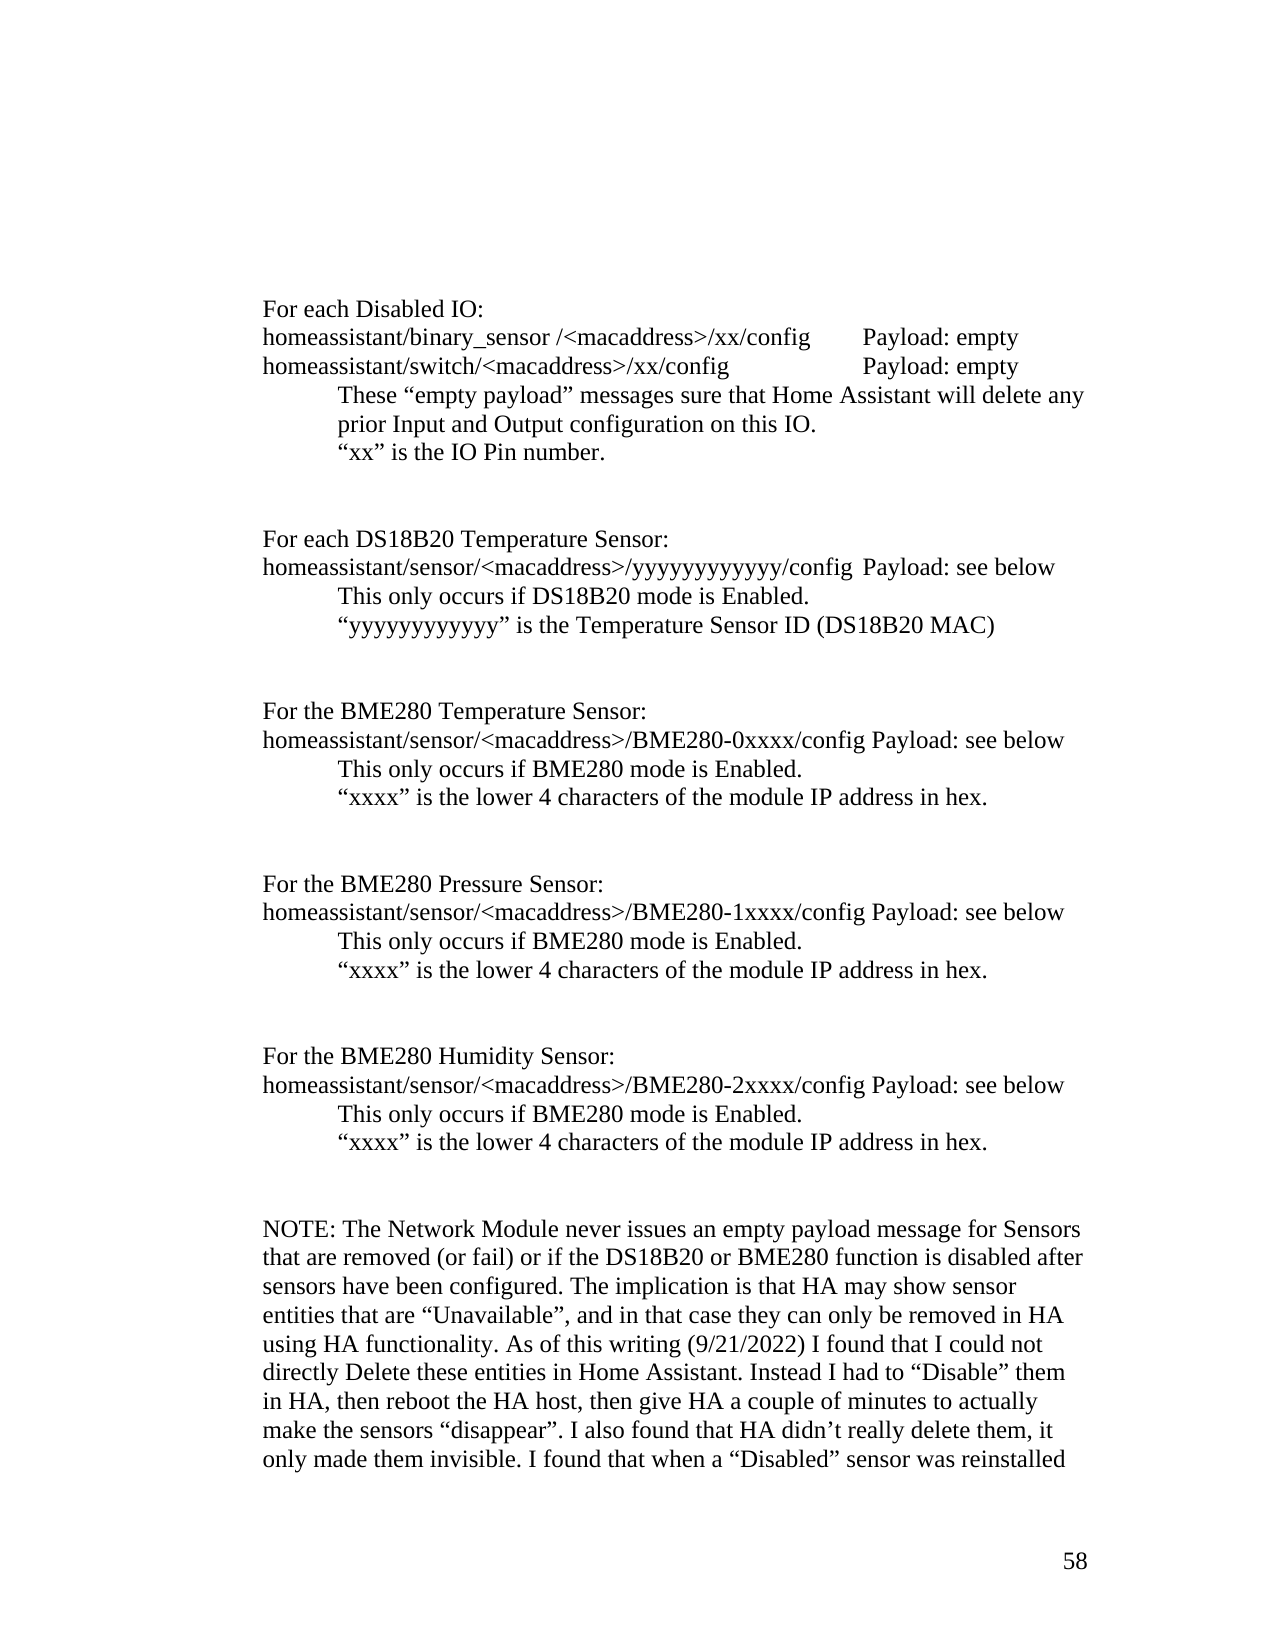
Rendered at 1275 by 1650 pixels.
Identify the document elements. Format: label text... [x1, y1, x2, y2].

text For each DS18B20 Temperature Sensor: [262, 524, 1087, 552]
text This only occurs if DS18B20 mode is Enabled. [337, 581, 1087, 610]
text homeassistant/binary_sensor /<macaddress>/xx/config Payload: empty [187, 322, 1087, 351]
text For each Disabled IO: [262, 294, 1087, 322]
text “xxxx” is the lower 4 characters of the module IP address in hex. [337, 782, 1087, 811]
text This only occurs if BME280 mode is Enabled. [337, 754, 1087, 782]
text For the BME280 Humidity Sensor: [262, 1041, 1087, 1070]
text “xxxx” is the lower 4 characters of the module IP address in hex. [337, 955, 1087, 984]
text For the BME280 Temperature Sensor: [262, 696, 1087, 725]
text homeassistant/switch/<macaddress>/xx/config Payload: empty [262, 351, 1087, 380]
text “xxxx” is the lower 4 characters of the module IP address in hex. [337, 1127, 1087, 1156]
text For the BME280 Pressure Sensor: [262, 869, 1087, 897]
text homeassistant/sensor/<macaddress>/BME280-0xxxx/config Payload: see below [187, 725, 1087, 754]
text homeassistant/sensor/<macaddress>/BME280-2xxxx/config Payload: see below [187, 1070, 1087, 1099]
text NOTE: The Network Module never issues an empty payload message for Sensors that are removed (or fail) or if the DS18B20 or BME280 function is disabled after sensors have been configured. The implication is that HA may show sensor entities that are “Unavailable”, and in that case they can only be removed in HA using HA functionality. As of this writing (9/21/2022) I found that I could not directly Delete these entities in Home Assistant. Instead I had to “Disable” them in HA, then reboot the HA host, then give HA a couple of minutes to actually make the sensors “disappear”. I also found that HA didn’t really delete them, it only made them invisible. I found that when a “Disabled” sensor was reinstalled [262, 1214, 1087, 1472]
text homeassistant/sensor/<macaddress>/yyyyyyyyyyyy/config Payload: see below [187, 552, 1087, 581]
text These “empty payload” messages sure that Home Assistant will delete any prior Input and Output configuration on this IO. [337, 380, 1087, 437]
text This only occurs if BME280 mode is Enabled. [337, 926, 1087, 955]
text “yyyyyyyyyyyy” is the Temperature Sensor ID (DS18B20 MAC) [337, 610, 1087, 639]
text “xx” is the IO Pin number. [337, 437, 1087, 466]
text This only occurs if BME280 mode is Enabled. [337, 1099, 1087, 1127]
text homeassistant/sensor/<macaddress>/BME280-1xxxx/config Payload: see below [187, 897, 1087, 926]
